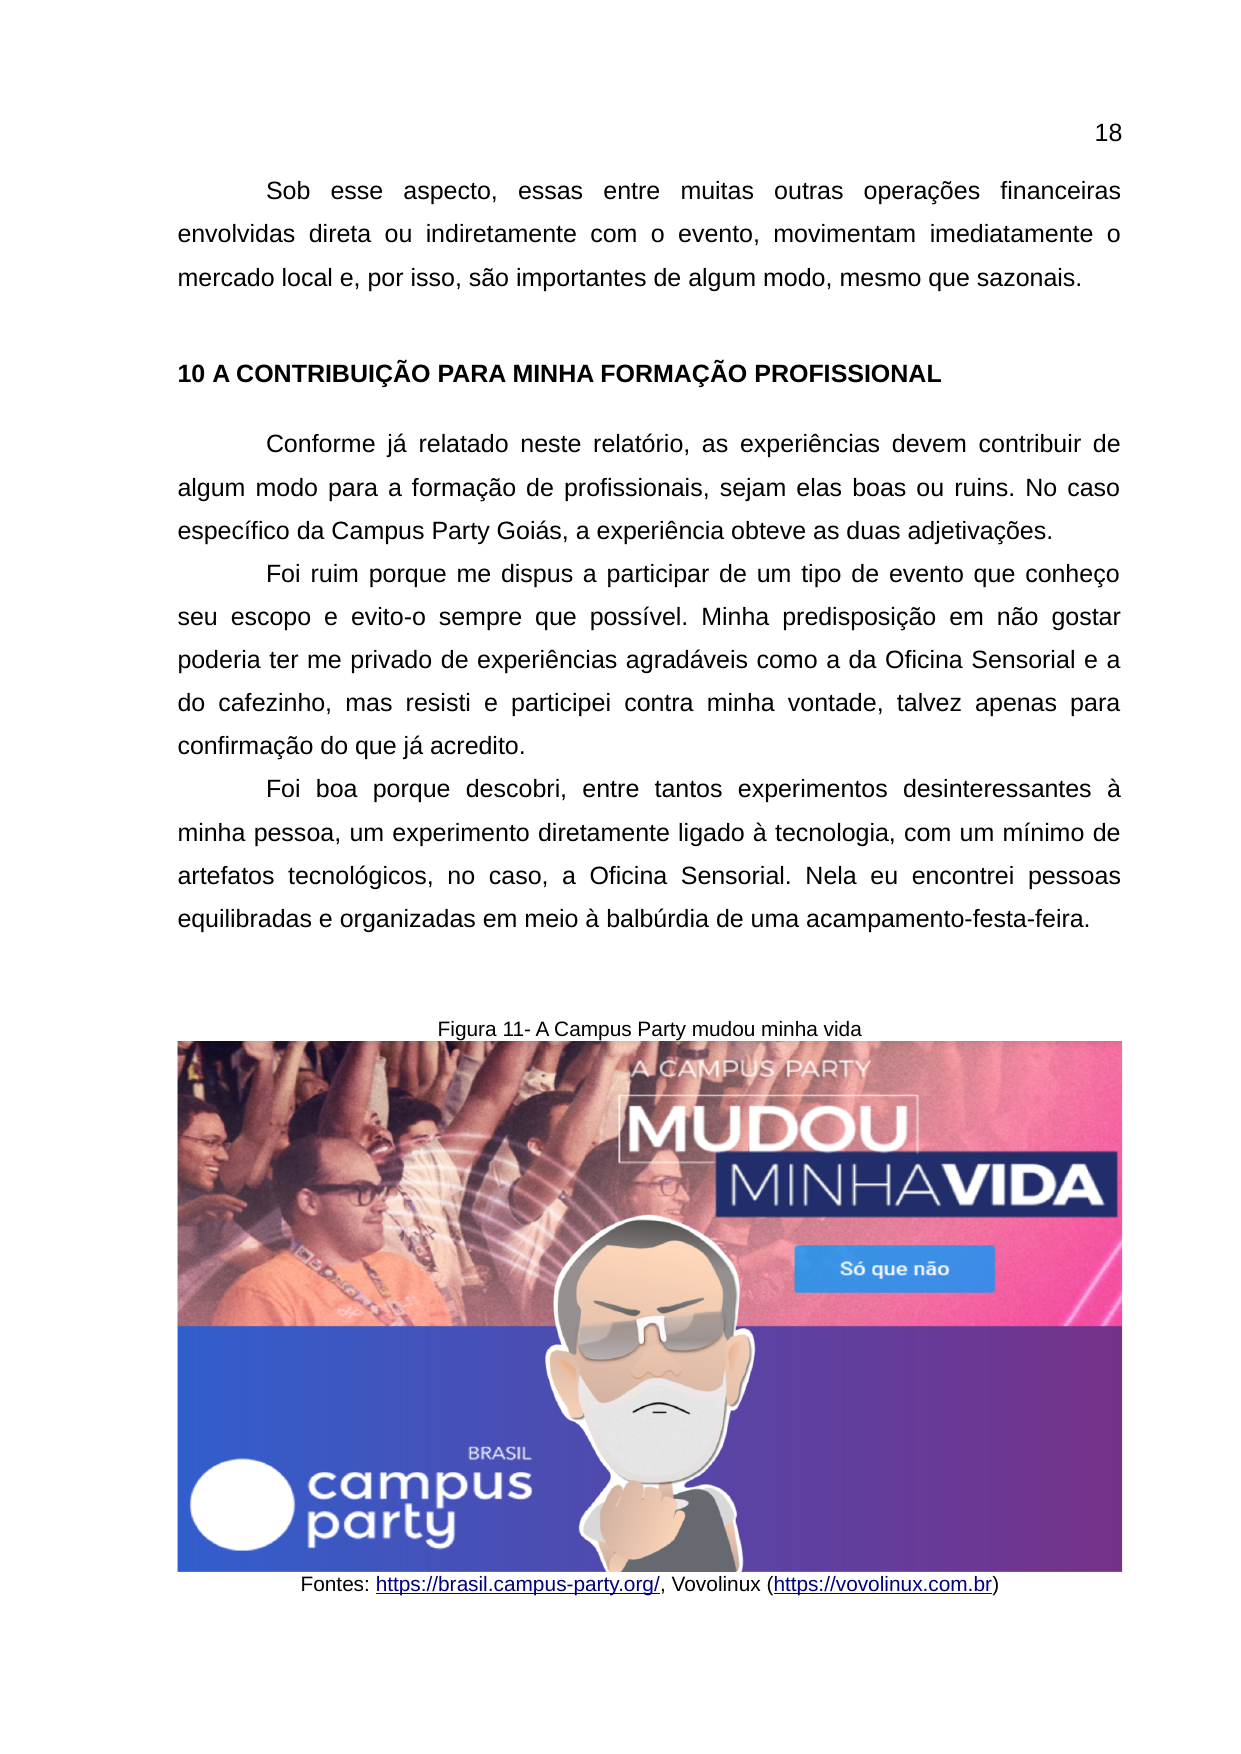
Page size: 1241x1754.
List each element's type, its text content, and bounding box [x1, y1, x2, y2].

subtitle A CONTRIBUIÇÃO PARA MINHA FORMAÇÃO PROFISSIONAL [177, 359, 1122, 388]
text Conforme já relatado neste relatório, as experiências devem contribuir de algum modo para a formação de profissionais, sejam elas boas ou ruins. No caso específico da Campus Party Goiás, a experiência obteve as duas adjetivações. [177, 429, 1122, 544]
picture [177, 1041, 1123, 1572]
text Sob esse aspecto, essas entre muitas outras operações financeiras envolvidas direta ou indiretamente com o evento, movimentam imediatamente o mercado local e, por isso, são importantes de algum modo, mesmo que sazonais. [177, 176, 1122, 291]
text [177, 1004, 1122, 1017]
text Figura 11- A Campus Party mudou minha vida [177, 1017, 1122, 1041]
text Fontes: https://brasil.campus-party.org/, Vovolinux (https://vovolinux.com.br) [177, 1572, 1122, 1596]
text Foi ruim porque me dispus a participar de um tipo de evento que conheço seu escopo e evito-o sempre que possível. Minha predisposição em não gostar poderia ter me privado de experiências agradáveis como a da Oficina Sensorial e a do cafezinho, mas resisti e participei contra minha vontade, talvez apenas para confirmação do que já acredito. [177, 559, 1122, 760]
text Foi boa porque descobri, entre tantos experimentos desinteressantes à minha pessoa, um experimento diretamente ligado à tecnologia, com um mínimo de artefatos tecnológicos, no caso, a Oficina Sensorial. Nela eu encontrei pessoas equilibradas e organizadas em meio à balbúrdia de uma acampamento-festa-feira. [177, 774, 1122, 933]
